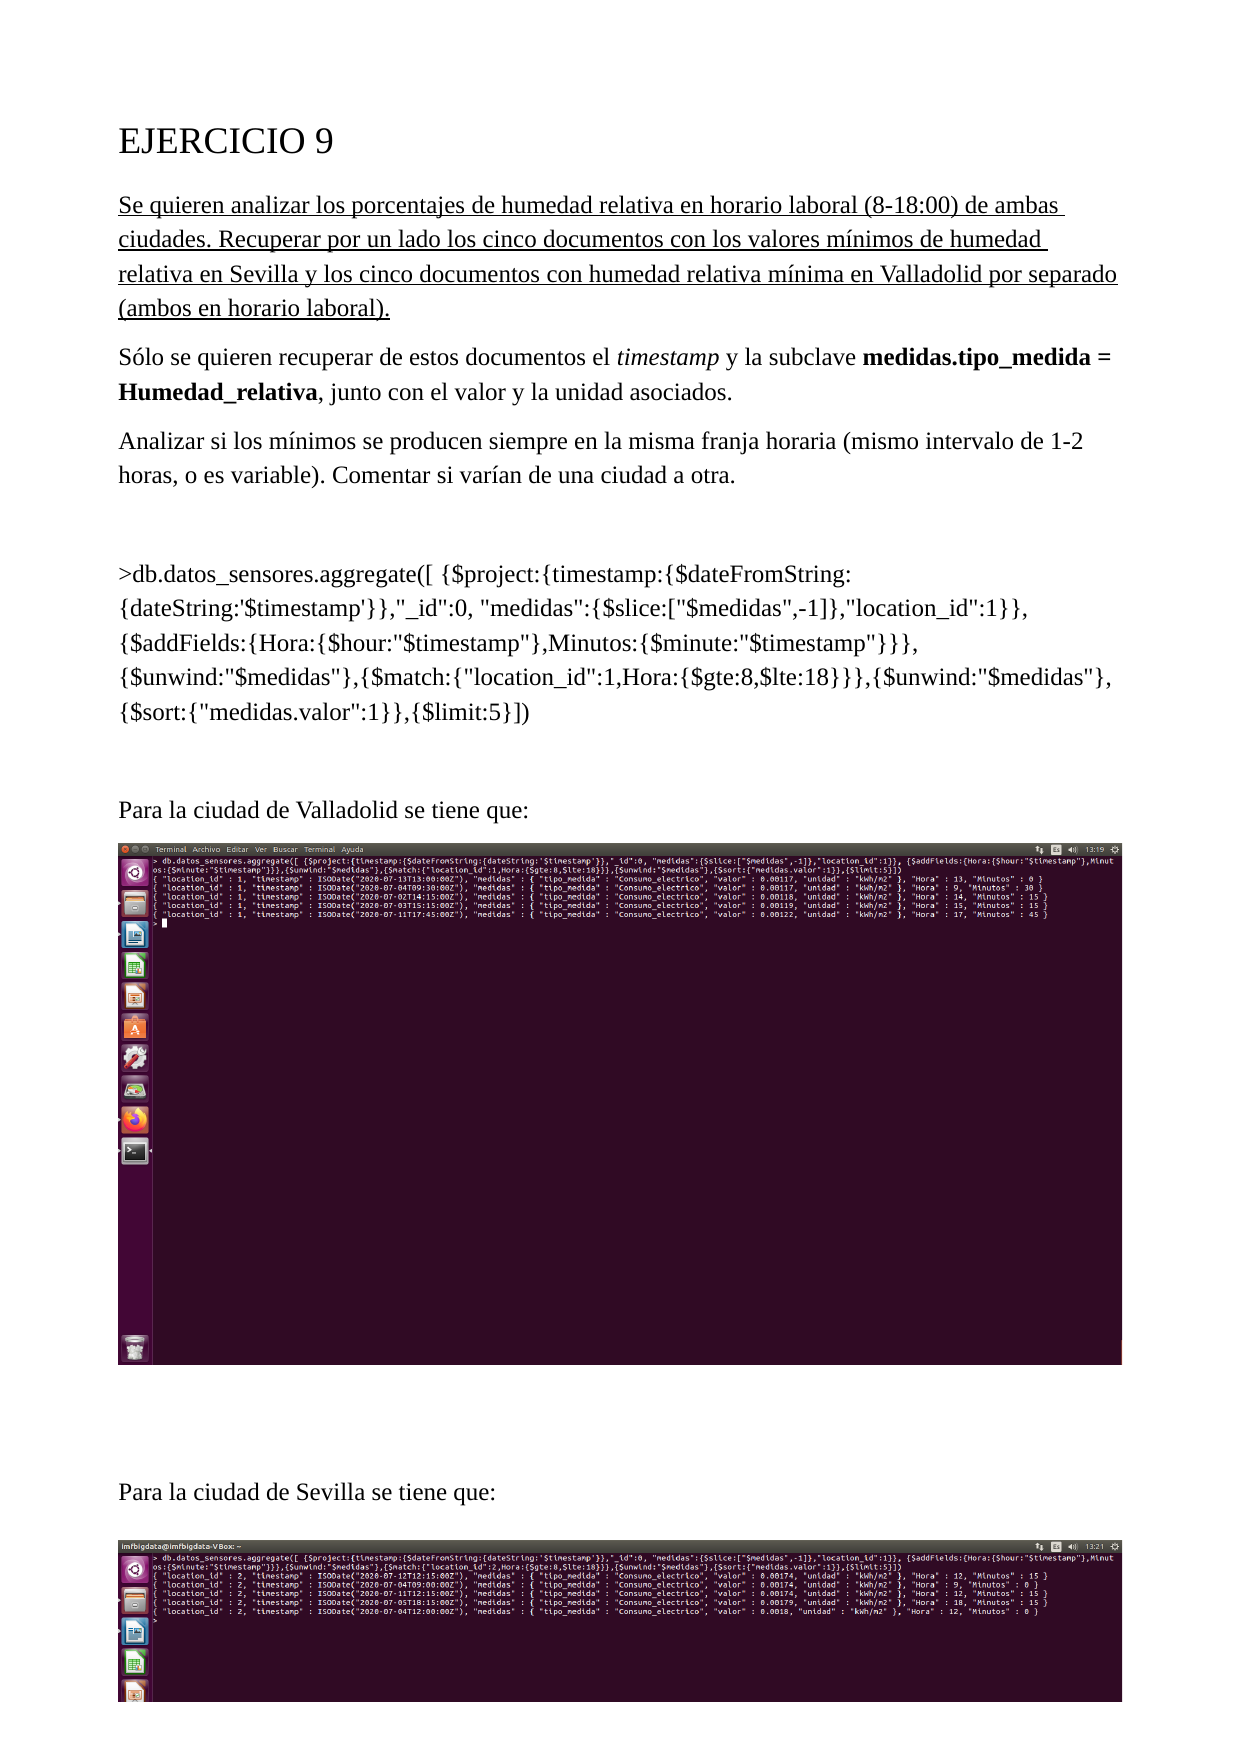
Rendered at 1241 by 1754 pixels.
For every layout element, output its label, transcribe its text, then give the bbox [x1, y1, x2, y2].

text Sólo se quieren recuperar de estos documentos el timestamp y la subclave medidas.tipo_medida = Humedad_relativa, junto con el valor y la unidad asociados. [118, 342, 1122, 406]
picture [118, 843, 1123, 1365]
text Analizar si los mínimos se producen siempre en la misma franja horaria (mismo intervalo de 1-2 horas, o es variable). Comentar si varían de una ciudad a otra. [118, 426, 1122, 489]
text Se quieren analizar los porcentajes de humedad relativa en horario laboral (8-18:00) de ambas ciudades. Recuperar por un lado los cinco documentos con los valores mínimos de humedad relativa en Sevilla y los cinco documentos con humedad relativa mínima en Valladolid por separado (ambos en horario laboral). [118, 190, 1122, 322]
text >db.datos_sensores.aggregate([ {$project:{timestamp:{$dateFromString:{dateString:'$timestamp'}},"_id":0, "medidas":{$slice:["$medidas",-1]},"location_id":1}}, {$addFields:{Hora:{$hour:"$timestamp"},Minutos:{$minute:"$timestamp"}}},{$unwind:"$medidas"},{$match:{"location_id":1,Hora:{$gte:8,$lte:18}}},{$unwind:"$medidas"},{$sort:{"medidas.valor":1}},{$limit:5}]) [118, 559, 1122, 725]
text EJERCICIO 9 [118, 118, 1122, 161]
text Para la ciudad de Sevilla se tiene que: [118, 1477, 1122, 1506]
text Para la ciudad de Valladolid se tiene que: [118, 795, 1122, 823]
